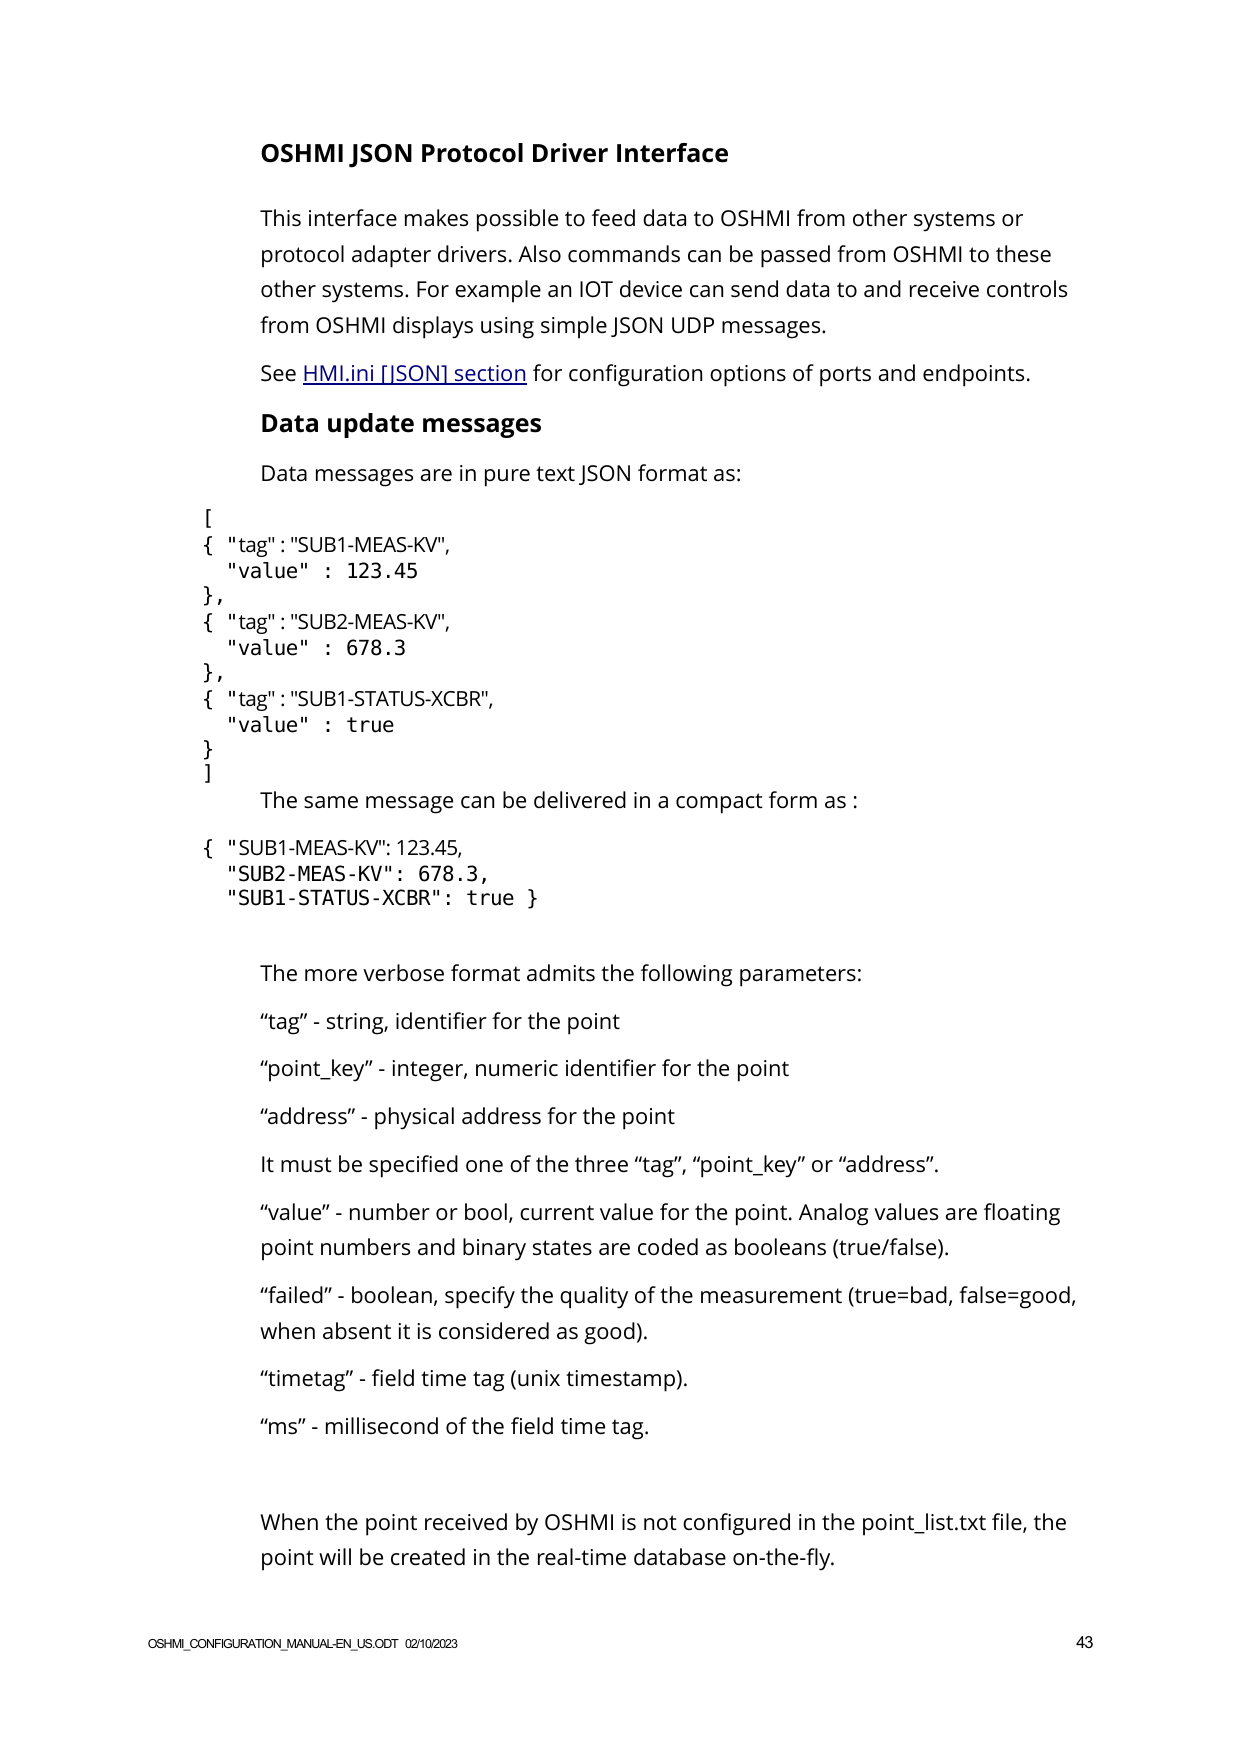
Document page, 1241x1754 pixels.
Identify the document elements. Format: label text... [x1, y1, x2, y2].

text { "tag" : "SUB1-MEAS-KV", [202, 530, 1093, 559]
text "value" : 678.3 [202, 636, 1093, 660]
text { "tag" : "SUB1-STATUS-XCBR", [202, 684, 1093, 713]
text "value" : 123.45 [202, 559, 1093, 583]
text “value” - number or bool, current value for the point. Analog values are floating point numbers and binary states are coded as booleans (true/false). [260, 1196, 1093, 1262]
text Data update messages [260, 406, 1093, 439]
text "value" : true [202, 713, 1093, 737]
text Data messages are in pure text JSON format as: [260, 458, 1093, 488]
text It must be specified one of the three “tag”, “point_key” or “address”. [260, 1149, 1093, 1178]
text }, [202, 660, 1093, 684]
text “tag” - string, identifier for the point [260, 1006, 1093, 1035]
text ] [202, 761, 1093, 786]
text “ms” - millisecond of the field time tag. [260, 1411, 1093, 1441]
text } [202, 737, 1093, 761]
text See HMI.ini [JSON] section for configuration options of ports and endpoints. [260, 358, 1093, 388]
text “address” - physical address for the point [260, 1101, 1093, 1131]
text “timetag” - field time tag (unix timestamp). [260, 1363, 1093, 1393]
text [ [202, 506, 1093, 530]
text }, [202, 583, 1093, 607]
text This interface makes possible to feed data to OSHMI from other systems or protocol adapter drivers. Also commands can be passed from OSHMI to these other systems. For example an IOT device can send data to and receive controls from OSHMI displays using simple JSON UDP messages. [260, 203, 1093, 340]
text When the point received by OSHMI is not configured in the point_list.txt file, the point will be created in the real-time database on-the-fly. [260, 1506, 1093, 1572]
text "SUB1-STATUS-XCBR": true } [202, 886, 1093, 910]
text The same message can be delivered in a compact form as : [260, 786, 1093, 815]
text The more verbose format admits the following parameters: [260, 958, 1093, 988]
text "SUB2-MEAS-KV": 678.3, [202, 862, 1093, 886]
text “point_key” - integer, numeric identifier for the point [260, 1053, 1093, 1083]
text { "SUB1-MEAS-KV": 123.45, [202, 833, 1093, 862]
subtitle OSHMI JSON Protocol Driver Interface [260, 136, 1093, 170]
text { "tag" : "SUB2-MEAS-KV", [202, 607, 1093, 636]
text “failed” - boolean, specify the quality of the measurement (true=bad, false=good, when absent it is considered as good). [260, 1280, 1093, 1345]
